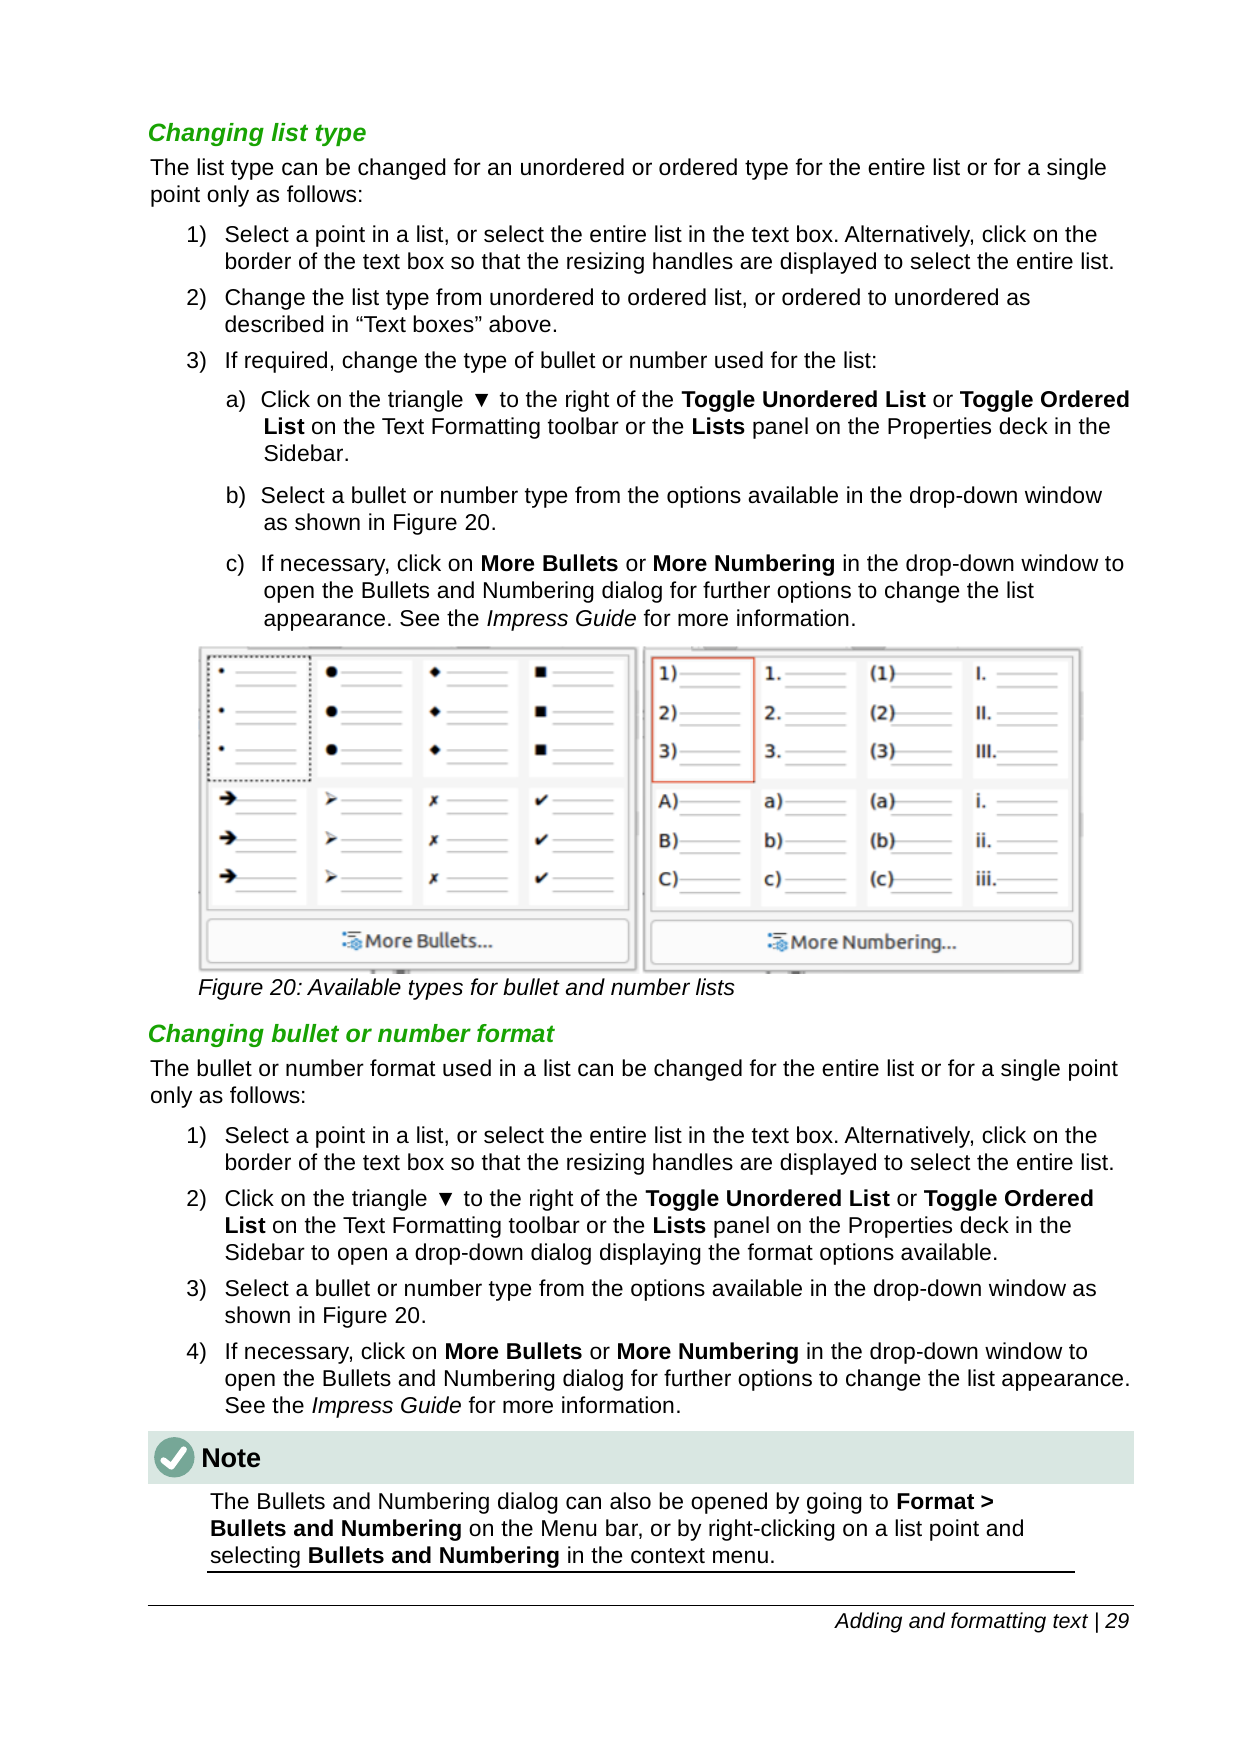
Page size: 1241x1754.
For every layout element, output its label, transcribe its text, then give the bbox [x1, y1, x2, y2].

list Click on the triangle ▼ to the right of the Toggle Unordered List or Toggle Ordered List on the Text Formatting toolbar or the Lists panel on the Properties deck in the Sidebar. [223, 382, 1134, 469]
picture [197, 646, 1084, 974]
list Change the list type from unordered to ordered list, or ordered to unordered as described in “Text boxes” above. [207, 283, 1134, 337]
subtitle Note [148, 1431, 1134, 1484]
text The bullet or number format used in a list can be changed for the entire list or for a single point only as follows: [150, 1055, 1134, 1109]
list If necessary, click on More Bullets or More Numbering in the drop-down window to open the Bullets and Numbering dialog for further options to change the list appearance. See the Impress Guide for more information. [223, 547, 1134, 634]
text The list type can be changed for an unordered or ordered type for the entire list or for a single point only as follows: [150, 153, 1134, 208]
text The Bullets and Numbering dialog can also be opened by going to Format > Bullets and Numbering on the Menu bar, or by right-clicking on a list point and selecting Bullets and Numbering in the context menu. [207, 1484, 1075, 1571]
list Click on the triangle ▼ to the right of the Toggle Unordered List or Toggle Ordered List on the Text Formatting toolbar or the Lists panel on the Properties deck in the Sidebar to open a drop-down dialog displaying the format options available. [207, 1184, 1134, 1266]
list Select a bullet or number type from the options available in the drop-down window as shown in Figure 20. [207, 1274, 1134, 1329]
subtitle Changing bullet or number format [148, 1019, 1134, 1048]
list If required, change the type of bullet or number used for the list: [207, 346, 1134, 373]
list Select a point in a list, or select the entire list in the text box. Alternatively, click on the border of the text box so that the resizing handles are displayed to select the entire list. [207, 220, 1134, 274]
list Select a point in a list, or select the entire list in the text box. Alternatively, click on the border of the text box so that the resizing handles are displayed to select the entire list. [207, 1121, 1134, 1176]
list If necessary, click on More Bullets or More Numbering in the drop-down window to open the Bullets and Numbering dialog for further options to change the list appearance. See the Impress Guide for more information. [207, 1337, 1134, 1419]
subtitle Changing list type [148, 118, 1134, 147]
list Select a bullet or number type from the options available in the drop-down window as shown in Figure 20. [223, 478, 1134, 538]
text Figure 20: Available types for bullet and number lists [198, 974, 1084, 1001]
